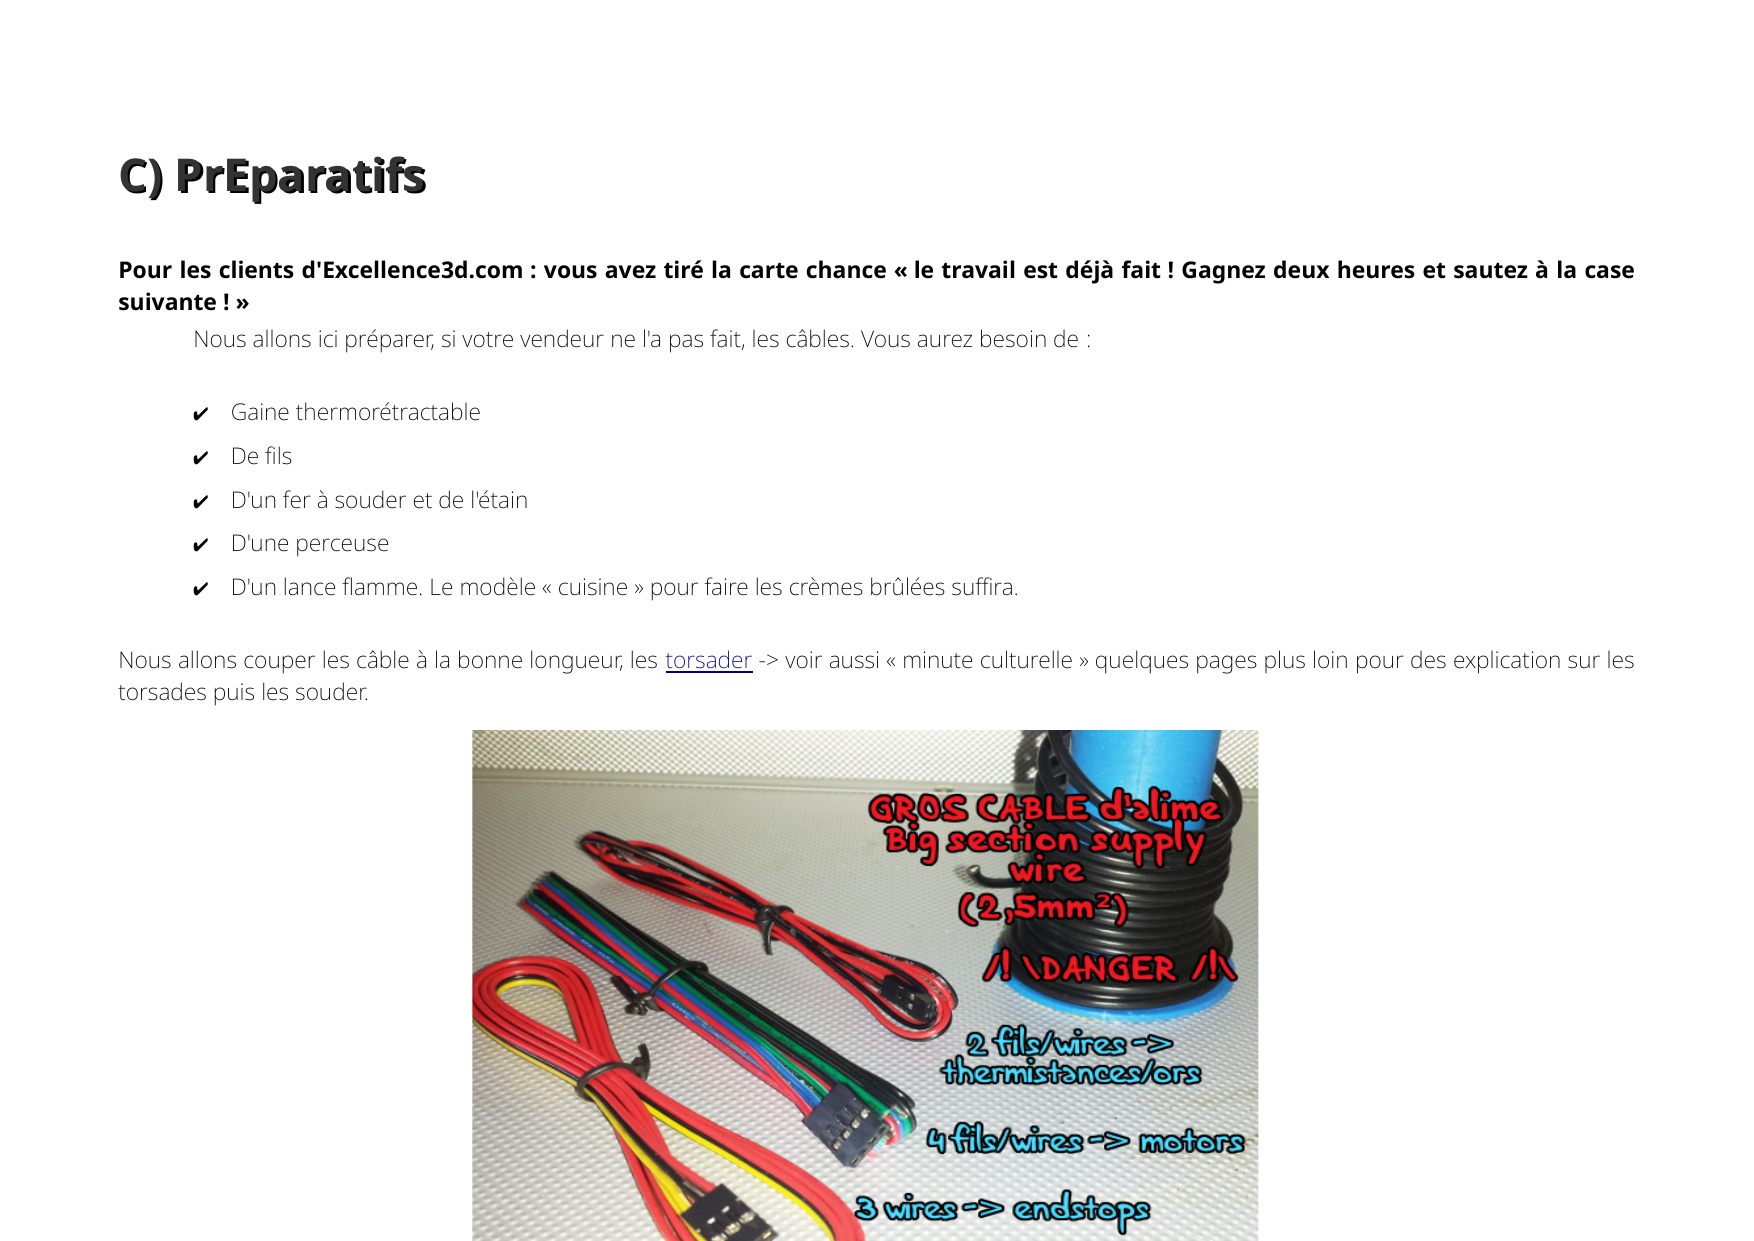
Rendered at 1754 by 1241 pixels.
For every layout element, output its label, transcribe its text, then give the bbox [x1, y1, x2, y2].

picture [472, 730, 1259, 1241]
text Pour les clients d'Excellence3d.com : vous avez tiré la carte chance « le travail est déjà fait ! Gagnez deux heures et sautez à la case suivante ! » [118, 254, 1636, 317]
list D'une perceuse [193, 527, 1636, 559]
list Gaine thermorétractable [193, 396, 1636, 427]
list De fils [193, 440, 1636, 471]
text Nous allons ici préparer, si votre vendeur ne l'a pas fait, les câbles. Vous aurez besoin de : [118, 323, 1636, 354]
subtitle PrEparatifs [118, 143, 1636, 205]
list D'un fer à souder et de l'étain [193, 484, 1636, 515]
text Nous allons couper les câble à la bonne longueur, les torsader -> voir aussi « minute culturelle » quelques pages plus loin pour des explication sur les torsades puis les souder. [118, 644, 1636, 707]
list D'un lance flamme. Le modèle « cuisine » pour faire les crèmes brûlées suffira. [193, 571, 1636, 602]
